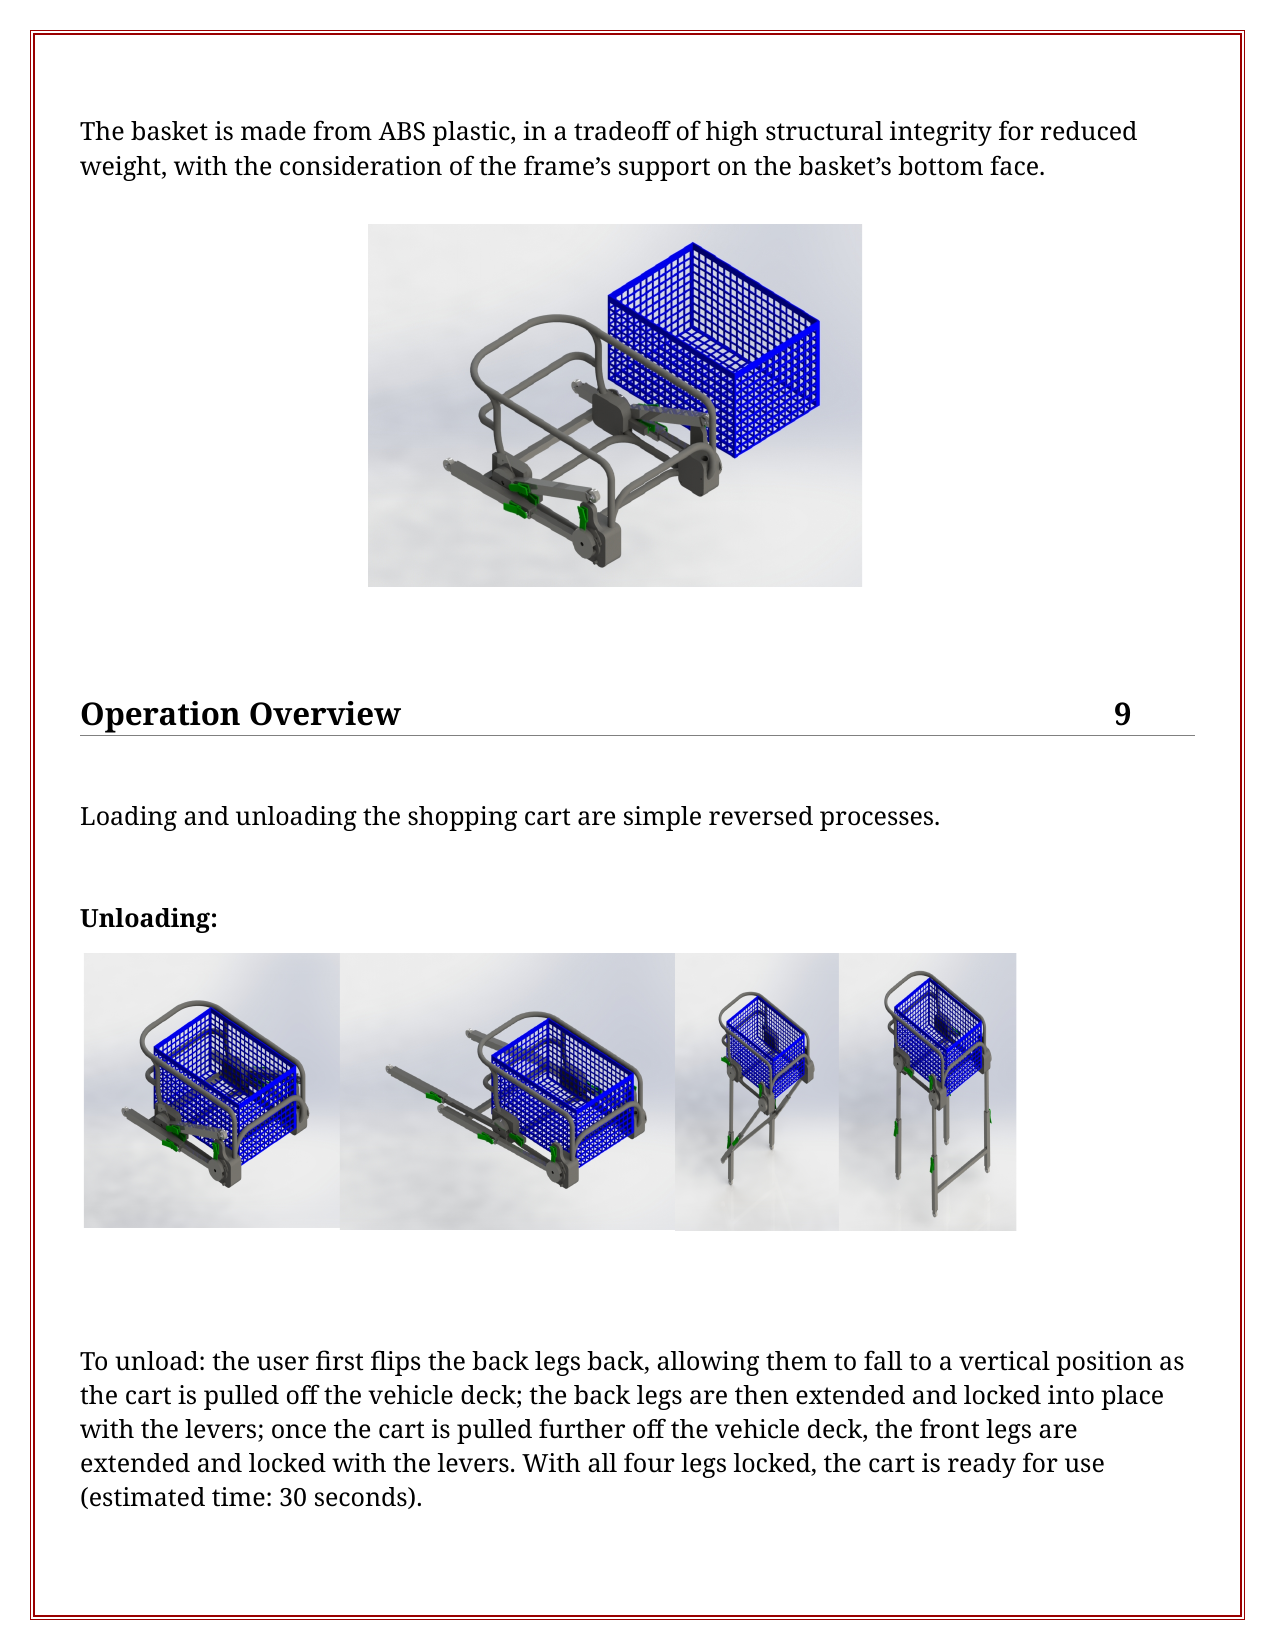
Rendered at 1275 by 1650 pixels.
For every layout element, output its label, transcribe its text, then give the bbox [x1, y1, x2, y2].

picture [83, 953, 675, 1230]
picture [688, 953, 839, 1231]
text Operation Overview 9 [80, 692, 1195, 735]
picture [368, 224, 863, 587]
text Loading and unloading the shopping cart are simple reversed processes. [80, 798, 1195, 832]
picture [877, 953, 1017, 1231]
text Unloading: [80, 901, 1195, 935]
text To unload: the user first flips the back legs back, allowing them to fall to a vertical position as the cart is pulled off the vehicle deck; the back legs are then extended and locked into place with the levers; once the cart is pulled further off the vehicle deck, the front legs are extended and locked with the levers. With all four legs locked, the cart is ready for use (estimated time: 30 seconds). [80, 1343, 1195, 1514]
text The basket is made from ABS plastic, in a tradeoff of high structural integrity for reduced weight, with the consideration of the frame’s support on the basket’s bottom face. [80, 114, 1195, 182]
